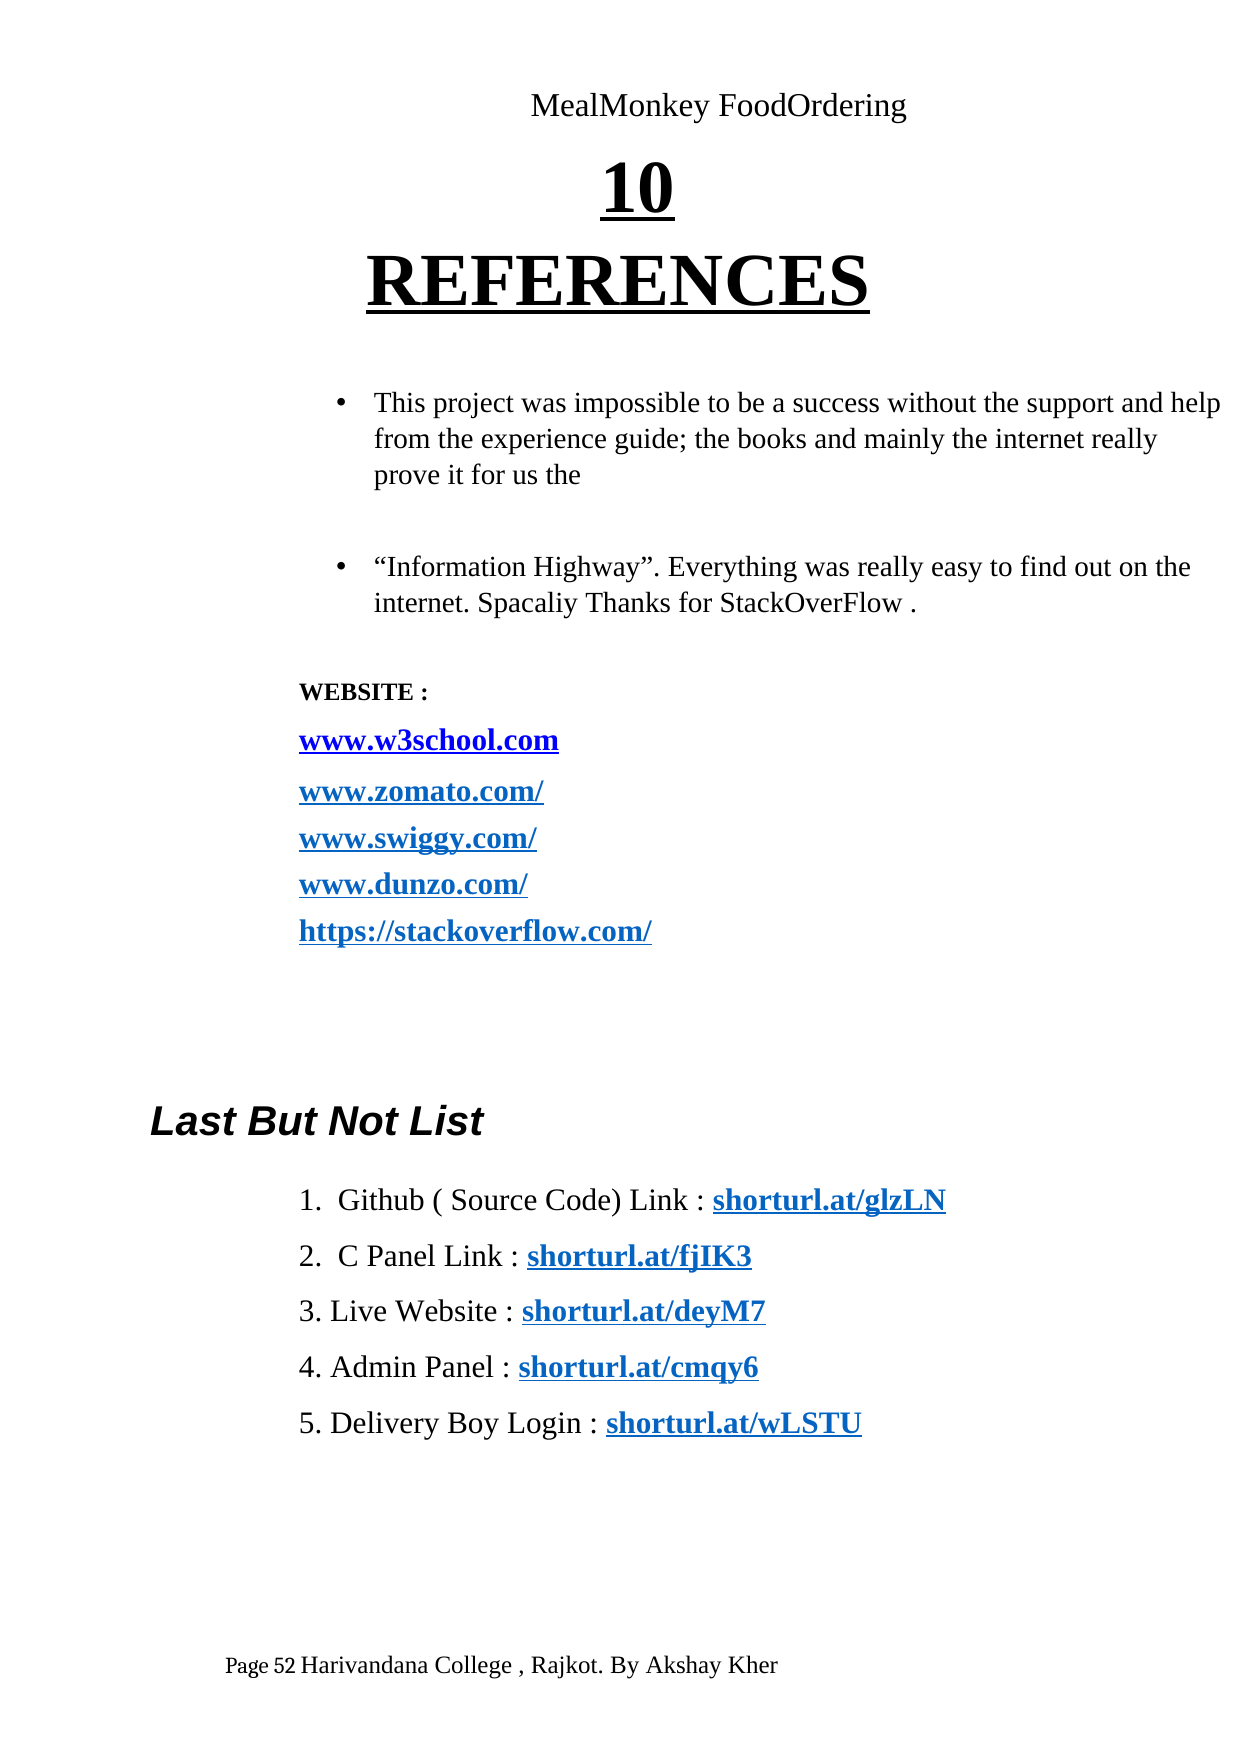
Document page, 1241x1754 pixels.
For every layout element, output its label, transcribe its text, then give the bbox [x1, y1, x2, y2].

list “Information Highway”. Everything was really easy to find out on the internet. Spacaliy Thanks for StackOverFlow . [336, 549, 1227, 619]
text https://stackoverflow.com/ [299, 912, 1227, 948]
text 1. Github ( Source Code) Link : shorturl.at/glzLN [299, 1181, 1227, 1217]
list This project was impossible to be a success without the support and help from the experience guide; the books and mainly the internet really prove it for us the [336, 385, 1227, 491]
text 10 [150, 142, 1227, 229]
text www.dunzo.com/ [299, 866, 1227, 902]
subtitle Last But Not List [150, 1096, 1227, 1144]
text 2. C Panel Link : shorturl.at/fjIK3 [299, 1237, 1227, 1273]
text www.swiggy.com/ [299, 819, 1227, 855]
text 3. Live Website : shorturl.at/deyM7 [299, 1293, 1227, 1329]
text 4. Admin Panel : shorturl.at/cmqy6 [299, 1348, 1227, 1384]
text 5. Delivery Boy Login : shorturl.at/wLSTU [299, 1404, 1227, 1440]
text WEBSITE : [299, 677, 1227, 706]
text www.zomato.com/ [299, 772, 1227, 808]
text www.w3school.com [299, 721, 1227, 757]
text REFERENCES [150, 236, 870, 322]
